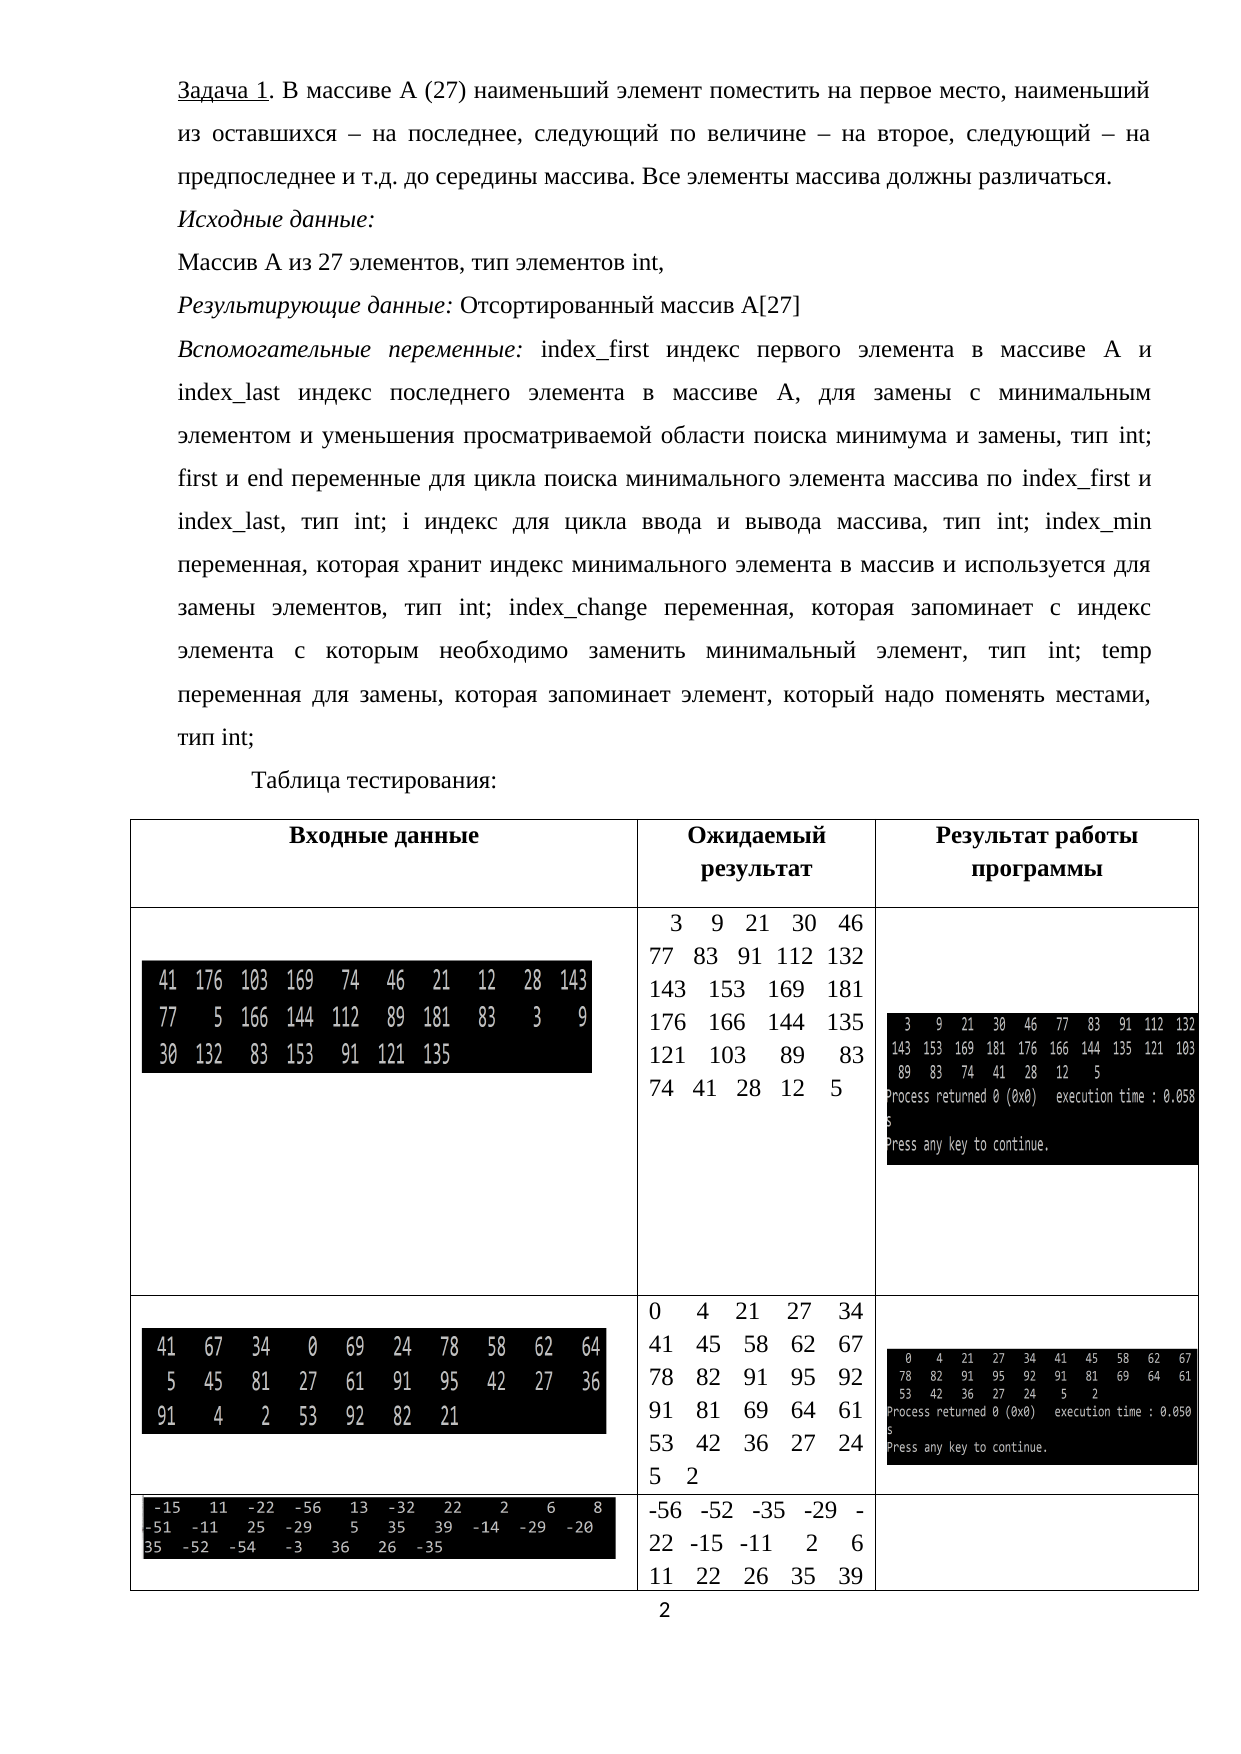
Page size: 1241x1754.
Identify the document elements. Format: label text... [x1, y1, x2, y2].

text Таблица тестирования: [177, 765, 1152, 794]
table_cell 0 4 21 27 34 41 45 58 62 67 78 82 91 95 92 91 81 69 64 61 53 42 36 27 24 5 2 [638, 1296, 875, 1494]
table_cell [876, 1296, 1198, 1494]
table_cell 3 9 21 30 46 77 83 91 112 132 143 153 169 181 176 166 144 135 121 103 89 83 74 41 28 12 5 [638, 908, 875, 1295]
table_cell -56 -52 -35 -29 -22 -15 -11 2 6 11 22 26 35 39 [638, 1495, 875, 1590]
text Исходные данные: [177, 204, 1163, 233]
text Задача 1. В массиве А (27) наименьший элемент поместить на первое место, наименьший из оставшихся – на последнее, следующий по величине – на второе, следующий – на предпоследнее и т.д. до середины массива. Все элементы массива должны различаться. [177, 75, 1152, 190]
text Массив А из 27 элементов, тип элементов int, [177, 247, 1163, 276]
text Вспомогательные переменные: index_first индекс первого элемента в массиве A и index_last индекс последнего элемента в массиве A, для замены с минимальным элементом и уменьшения просматриваемой области поиска минимума и замены, тип int; first и end переменные для цикла поиска минимального элемента массива по index_first и index_last, тип int; i индекс для цикла ввода и вывода массива, тип int; index_min переменная, которая хранит индекс минимального элемента в массив и используется для замены элементов, тип int; index_change переменная, которая запоминает с индекс элемента с которым необходимо заменить минимальный элемент, тип int; temp переменная для замены, которая запоминает элемент, который надо поменять местами, тип int; [177, 334, 1152, 751]
table_header Входные данные [131, 820, 637, 907]
table_cell [131, 1296, 637, 1494]
table_header Результат работы программы [876, 820, 1198, 907]
text Результирующие данные: Отсортированный массив А[27] [177, 291, 1163, 319]
table_cell [131, 1495, 637, 1590]
table_cell [131, 908, 637, 1295]
table_cell [876, 908, 1198, 1295]
table_cell [876, 1495, 1198, 1590]
table_header Ожидаемый результат [638, 820, 875, 907]
